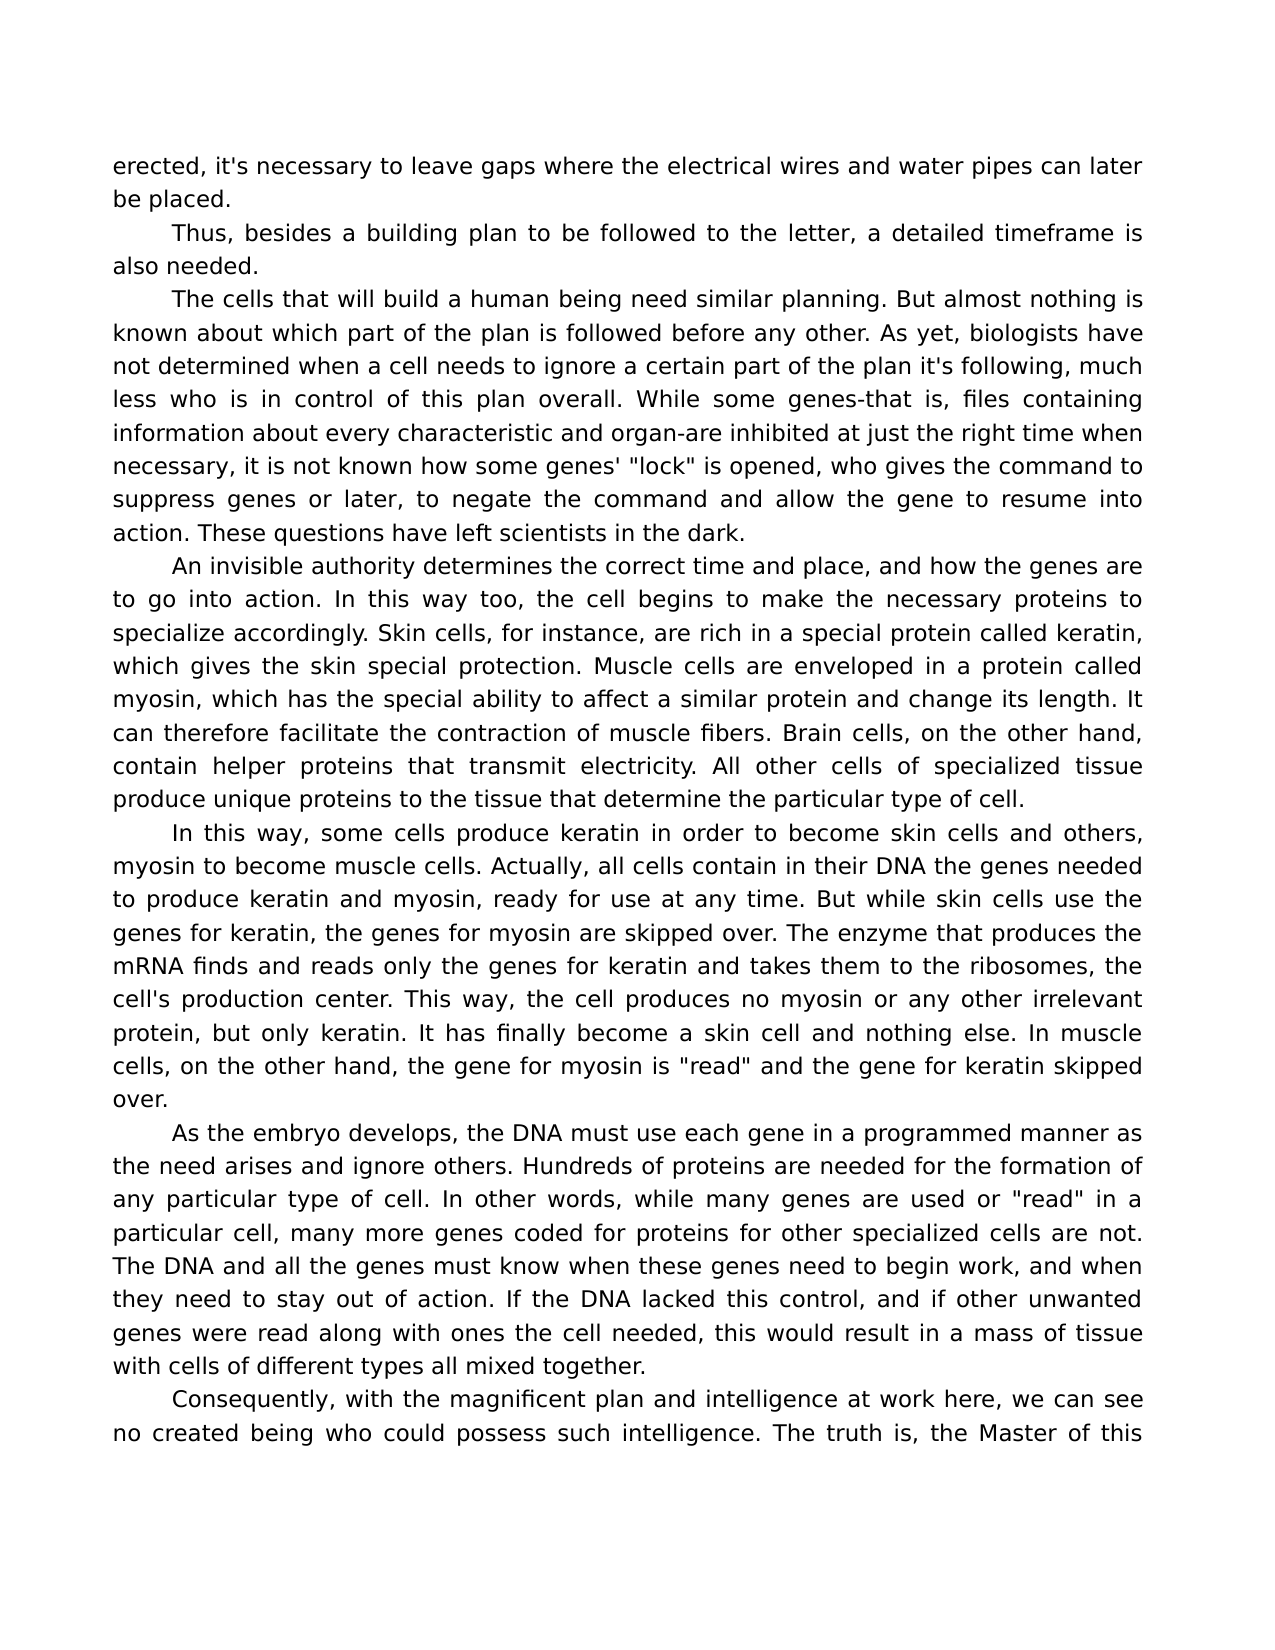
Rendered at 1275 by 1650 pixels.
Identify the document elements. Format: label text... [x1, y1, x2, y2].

text The cells that will build a human being need similar planning. But almost nothing is known about which part of the plan is followed before any other. As yet, biologists have not determined when a cell needs to ignore a certain part of the plan it's following, much less who is in control of this plan overall. While some genes-that is, files containing information about every characteristic and organ-are inhibited at just the right time when necessary, it is not known how some genes' "lock" is opened, who gives the command to suppress genes or later, to negate the command and allow the gene to resume into action. These questions have left scientists in the dark. [112, 281, 1145, 548]
text Consequently, with the magnificent plan and intelligence at work here, we can see no created being who could possess such intelligence. The truth is, the Master of this [112, 1381, 1145, 1448]
text Thus, besides a building plan to be followed to the letter, a detailed timeframe is also needed. [112, 214, 1145, 281]
text In this way, some cells produce keratin in order to become skin cells and others, myosin to become muscle cells. Actually, all cells contain in their DNA the genes needed to produce keratin and myosin, ready for use at any time. But while skin cells use the genes for keratin, the genes for myosin are skipped over. The enzyme that produces the mRNA finds and reads only the genes for keratin and takes them to the ribosomes, the cell's production center. This way, the cell produces no myosin or any other irrelevant protein, but only keratin. It has finally become a skin cell and nothing else. In muscle cells, on the other hand, the gene for myosin is "read" and the gene for keratin skipped over. [112, 814, 1145, 1114]
text An invisible authority determines the correct time and place, and how the genes are to go into action. In this way too, the cell begins to make the necessary proteins to specialize accordingly. Skin cells, for instance, are rich in a special protein called keratin, which gives the skin special protection. Muscle cells are enveloped in a protein called myosin, which has the special ability to affect a similar protein and change its length. It can therefore facilitate the contraction of muscle fibers. Brain cells, on the other hand, contain helper proteins that transmit electricity. All other cells of specialized tissue produce unique proteins to the tissue that determine the particular type of cell. [112, 548, 1145, 814]
text As the embryo develops, the DNA must use each gene in a programmed manner as the need arises and ignore others. Hundreds of proteins are needed for the formation of any particular type of cell. In other words, while many genes are used or "read" in a particular cell, many more genes coded for proteins for other specialized cells are not. The DNA and all the genes must know when these genes need to begin work, and when they need to stay out of action. If the DNA lacked this control, and if other unwanted genes were read along with ones the cell needed, this would result in a mass of tissue with cells of different types all mixed together. [112, 1114, 1145, 1381]
text erected, it's necessary to leave gaps where the electrical wires and water pipes can later be placed. [112, 148, 1145, 214]
